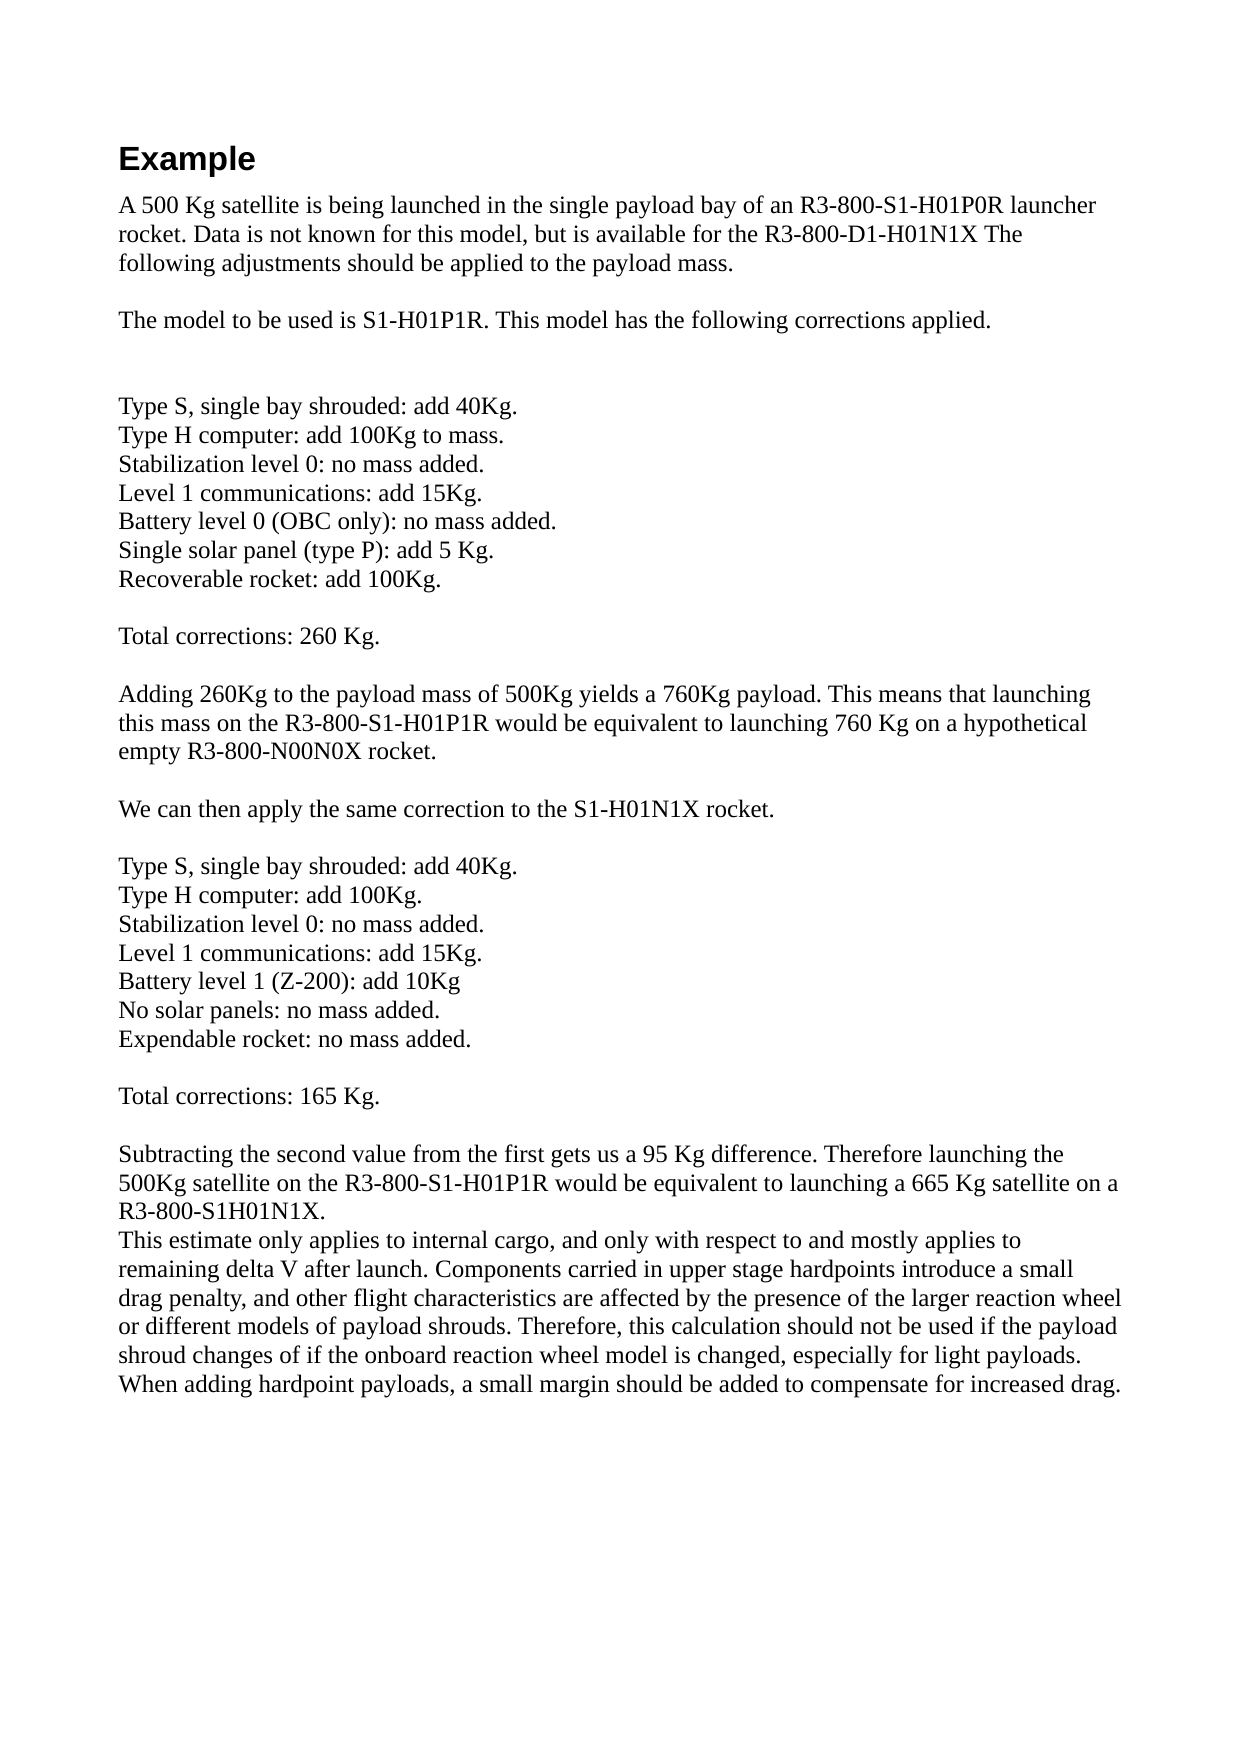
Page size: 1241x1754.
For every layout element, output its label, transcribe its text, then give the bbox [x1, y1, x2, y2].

text Total corrections: 260 Kg. [118, 621, 1122, 650]
text Type H computer: add 100Kg to mass. [118, 420, 1122, 449]
text Subtracting the second value from the first gets us a 95 Kg difference. Therefore launching the 500Kg satellite on the R3-800-S1-H01P1R would be equivalent to launching a 665 Kg satellite on a R3-800-S1H01N1X. [118, 1139, 1122, 1225]
text Stabilization level 0: no mass added. [118, 909, 1122, 938]
text Type S, single bay shrouded: add 40Kg. [118, 391, 1122, 420]
text Type S, single bay shrouded: add 40Kg. [118, 851, 1122, 880]
text This estimate only applies to internal cargo, and only with respect to and mostly applies to remaining delta V after launch. Components carried in upper stage hardpoints introduce a small drag penalty, and other flight characteristics are affected by the presence of the larger reaction wheel or different models of payload shrouds. Therefore, this calculation should not be used if the payload shroud changes of if the onboard reaction wheel model is changed, especially for light payloads. When adding hardpoint payloads, a small margin should be added to compensate for increased drag. [118, 1225, 1122, 1398]
text We can then apply the same correction to the S1-H01N1X rocket. [118, 794, 1122, 823]
text Level 1 communications: add 15Kg. [118, 478, 1122, 506]
text No solar panels: no mass added. [118, 995, 1122, 1024]
text Single solar panel (type P): add 5 Kg. [118, 535, 1122, 564]
text Expendable rocket: no mass added. [118, 1024, 1122, 1053]
text Stabilization level 0: no mass added. [118, 449, 1122, 478]
text Battery level 1 (Z-200): add 10Kg [118, 966, 1122, 995]
text Level 1 communications: add 15Kg. [118, 938, 1122, 966]
subtitle Example [118, 139, 1122, 178]
text Adding 260Kg to the payload mass of 500Kg yields a 760Kg payload. This means that launching this mass on the R3-800-S1-H01P1R would be equivalent to launching 760 Kg on a hypothetical empty R3-800-N00N0X rocket. [118, 679, 1122, 765]
text Recoverable rocket: add 100Kg. [118, 564, 1122, 593]
text Type H computer: add 100Kg. [118, 880, 1122, 909]
text Battery level 0 (OBC only): no mass added. [118, 506, 1122, 535]
text A 500 Kg satellite is being launched in the single payload bay of an R3-800-S1-H01P0R launcher rocket. Data is not known for this model, but is available for the R3-800-D1-H01N1X The following adjustments should be applied to the payload mass. [118, 190, 1122, 276]
text Total corrections: 165 Kg. [118, 1081, 1122, 1110]
text The model to be used is S1-H01P1R. This model has the following corrections applied. [118, 305, 1122, 334]
